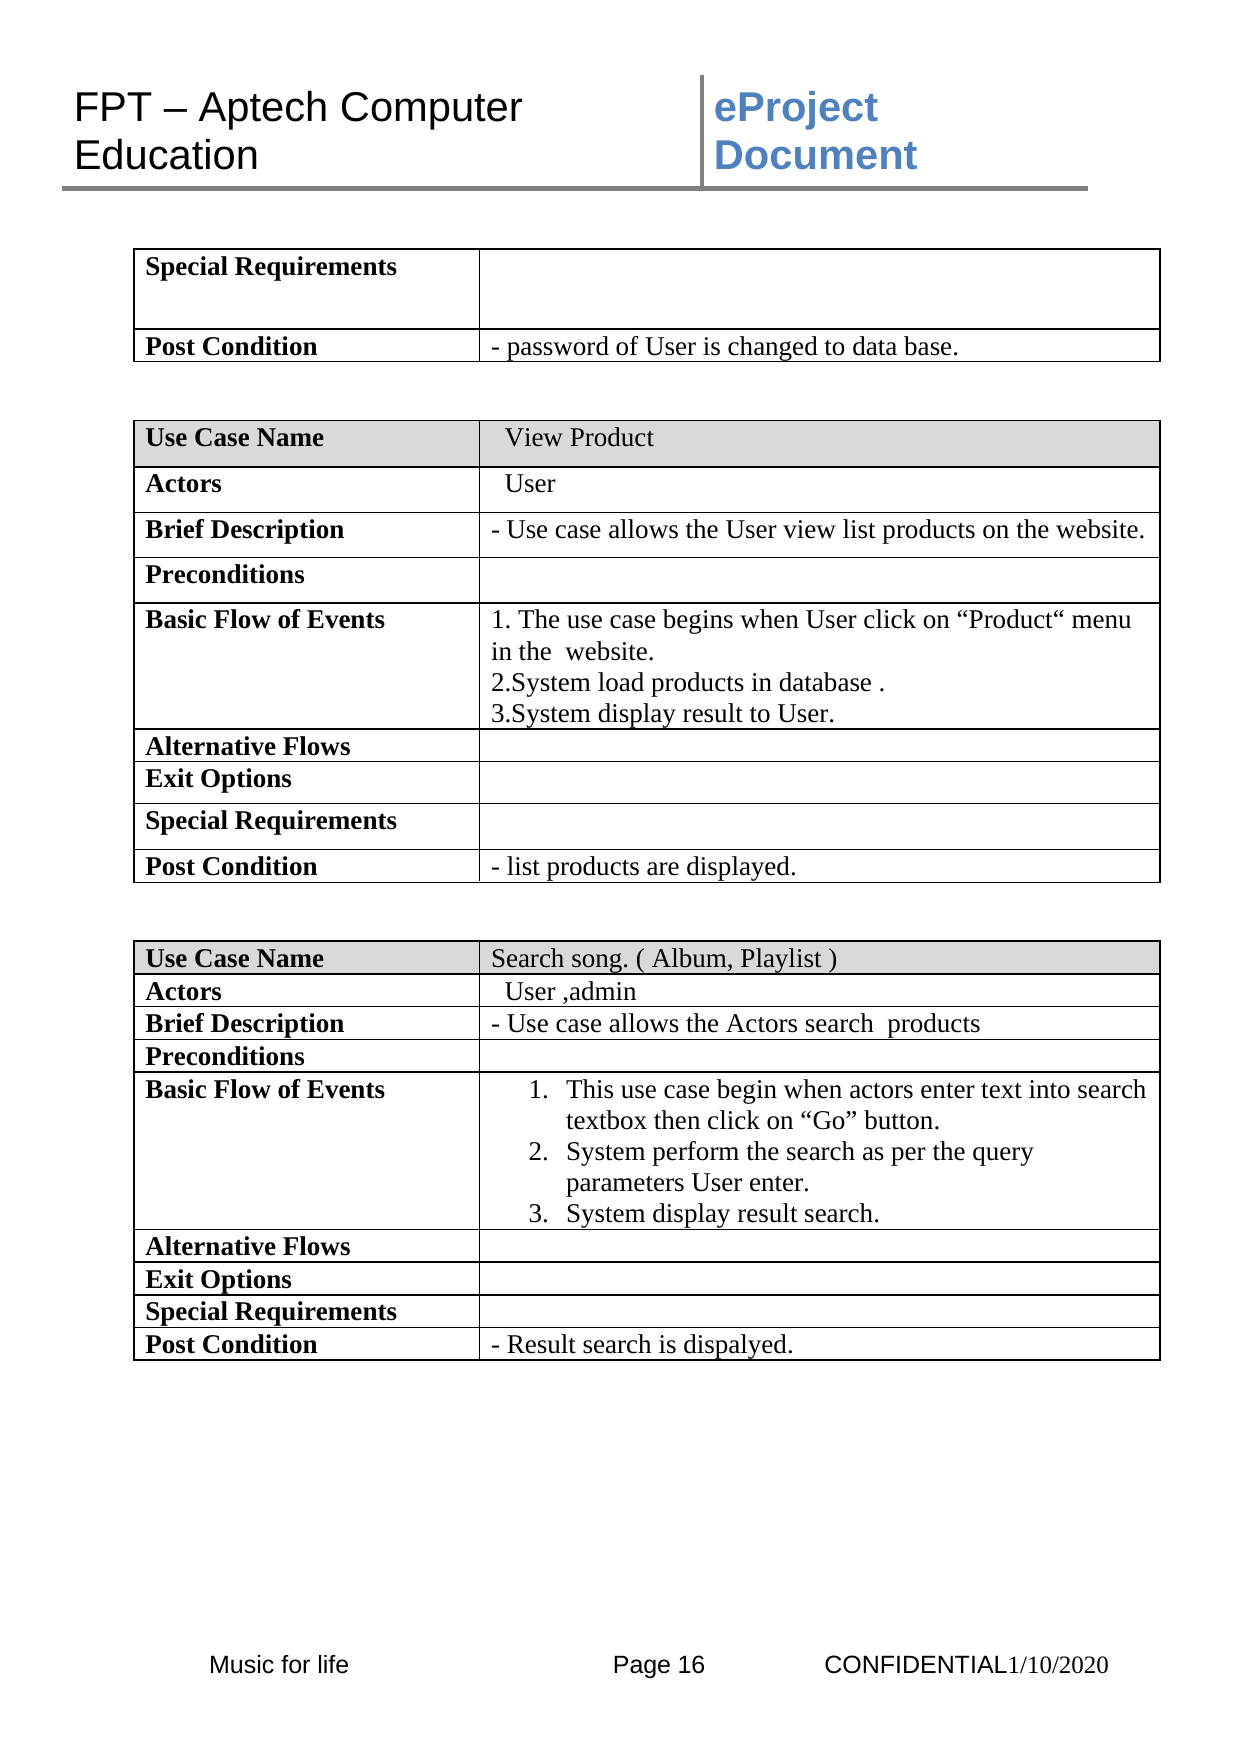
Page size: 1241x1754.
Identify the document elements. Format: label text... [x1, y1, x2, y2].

table_cell Preconditions [135, 558, 479, 602]
table_cell Special Requirements [135, 1296, 479, 1327]
table_cell [480, 250, 1159, 328]
table_cell Special Requirements [135, 804, 479, 849]
table_cell Special Requirements [135, 250, 479, 328]
table_cell Actors [135, 975, 479, 1006]
table_cell [480, 1040, 1159, 1071]
table_cell [480, 762, 1159, 802]
table_header Use Case Name [135, 942, 479, 973]
table_cell Alternative Flows [135, 1230, 479, 1261]
table_cell [480, 1230, 1159, 1261]
table_cell Post Condition [135, 850, 479, 881]
table_cell 1. The use case begins when User click on “Product“ menu in the website. 2.System load products in database . 3.System display result to User. [480, 604, 1159, 728]
table_cell Basic Flow of Events [135, 1073, 479, 1228]
table_cell Post Condition [135, 1328, 479, 1359]
table_cell - Use case allows the User view list products on the website. [480, 513, 1159, 557]
table_cell Exit Options [135, 762, 479, 802]
table_cell Preconditions [135, 1040, 479, 1071]
table_cell - list products are displayed. [480, 850, 1159, 881]
table_header Search song. ( Album, Playlist ) [480, 942, 1159, 973]
table_cell User [480, 468, 1159, 511]
table_cell [480, 1263, 1159, 1294]
table_cell - Result search is dispalyed. [480, 1328, 1159, 1359]
table_cell [480, 730, 1159, 761]
table_header Use Case Name [135, 421, 479, 466]
table_cell Post Condition [135, 330, 479, 361]
table_cell Brief Description [135, 1007, 479, 1038]
table_cell Actors [135, 468, 479, 511]
table_cell Alternative Flows [135, 730, 479, 761]
table_cell Basic Flow of Events [135, 604, 479, 728]
table_cell - Use case allows the Actors search products [480, 1007, 1159, 1038]
table_cell [480, 558, 1159, 602]
table_cell Exit Options [135, 1263, 479, 1294]
table_cell User ,admin [480, 975, 1159, 1006]
table_cell - password of User is changed to data base. [480, 330, 1159, 361]
table_cell [480, 804, 1159, 849]
table_header View Product [480, 421, 1159, 466]
table_cell Brief Description [135, 513, 479, 557]
table_cell This use case begin when actors enter text into search textbox then click on “Go” button. System perform the search as per the query parameters User enter. System display result search. [480, 1073, 1159, 1228]
table_cell [480, 1296, 1159, 1327]
